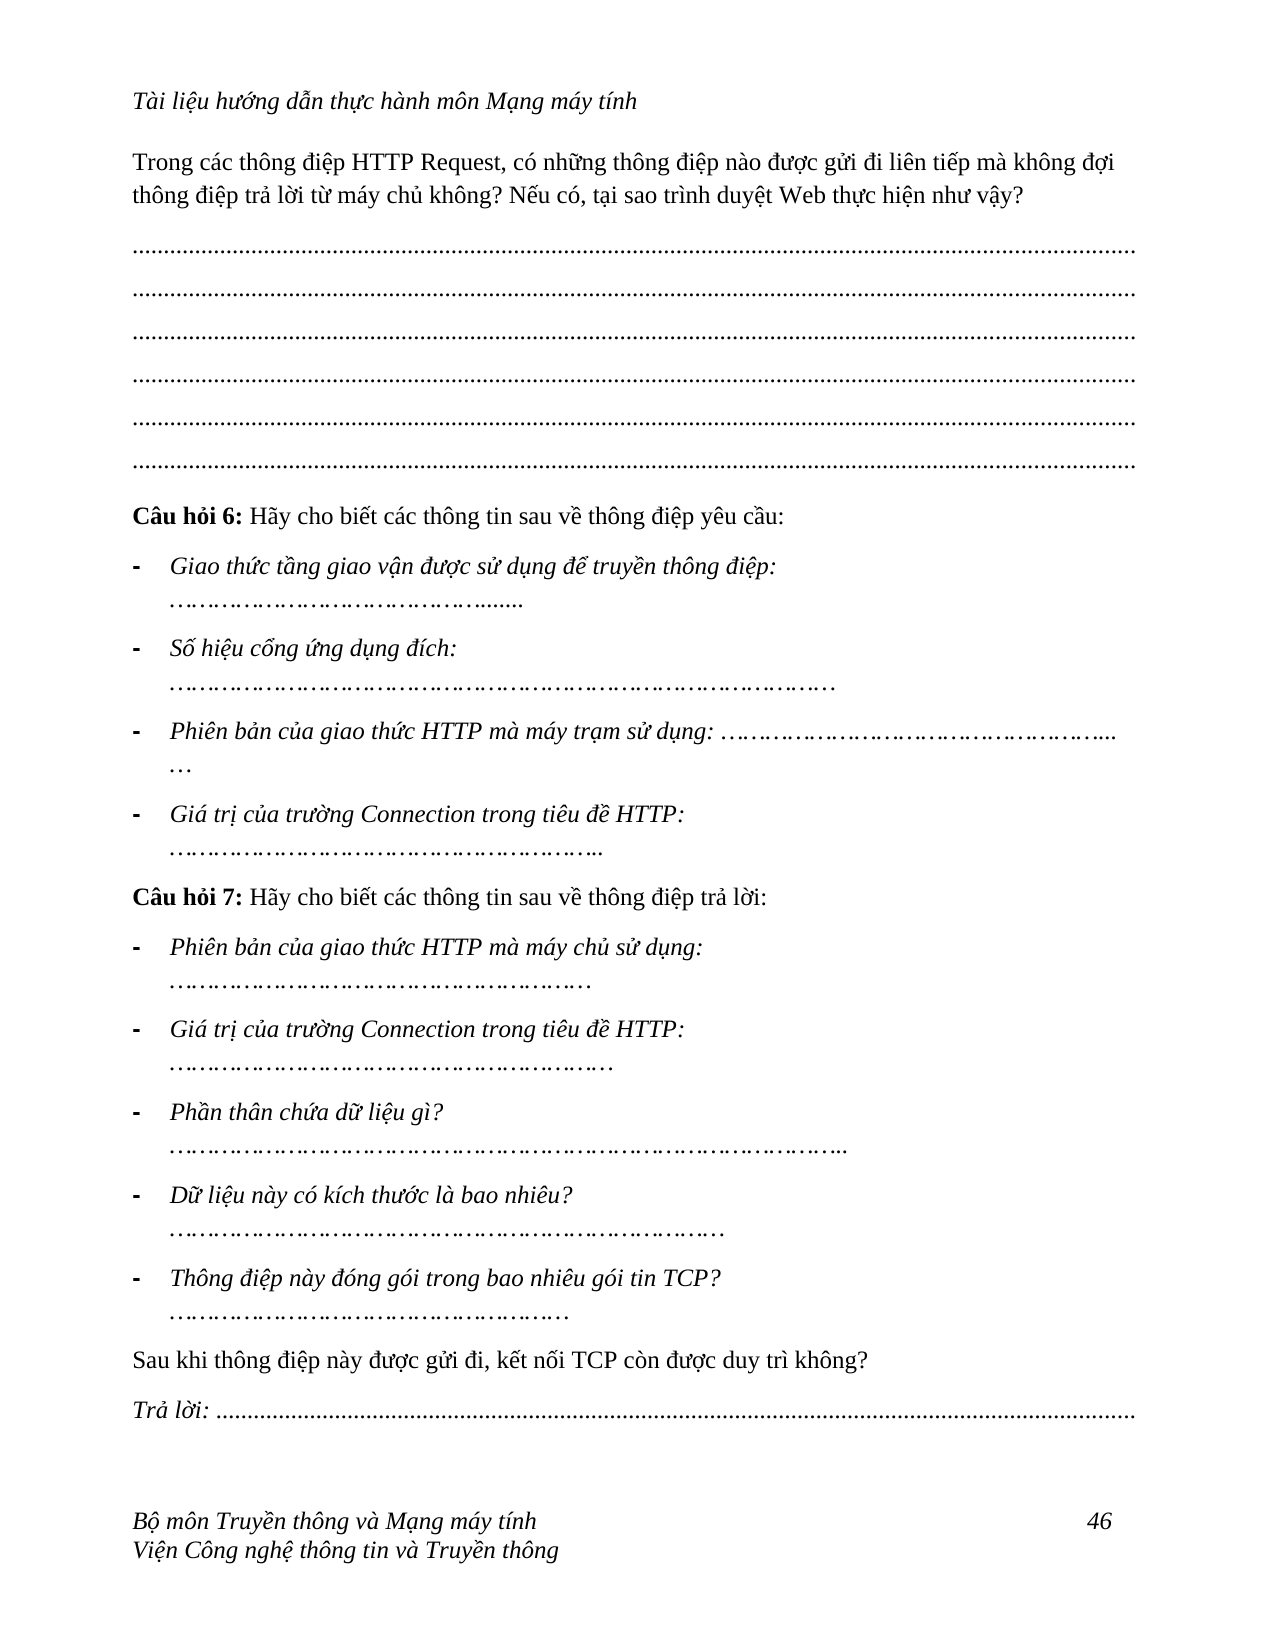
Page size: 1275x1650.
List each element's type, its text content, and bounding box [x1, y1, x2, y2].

list Giá trị của trường Connection trong tiêu đề HTTP: …………………………………………………… [132, 1014, 1125, 1076]
list Dữ liệu này có kích thước là bao nhiêu? ………………………………………………………………… [132, 1180, 1125, 1242]
list Giao thức tầng giao vận được sử dụng để truyền thông điệp: ……………………………………....... [132, 551, 1125, 612]
list Thông điệp này đóng gói trong bao nhiêu gói tin TCP? ……………………………………………… [132, 1263, 1125, 1325]
list Số hiệu cổng ứng dụng đích: ……………………………………………………………………………… [132, 633, 1125, 695]
text Trong các thông điệp HTTP Request, có những thông điệp nào được gửi đi liên tiếp mà không đợi thông điệp trả lời từ máy chủ không? Nếu có, tại sao trình duyệt Web thực hiện như vậy? [132, 147, 1125, 209]
list Phần thân chứa dữ liệu gì? ……………………………………………………………………………….. [132, 1097, 1125, 1159]
list Phiên bản của giao thức HTTP mà máy chủ sử dụng: ………………………………………………… [132, 932, 1125, 993]
text Trả lời: [132, 1395, 1125, 1424]
list Phiên bản của giao thức HTTP mà máy trạm sử dụng: ……………………………………………...… [132, 716, 1125, 778]
text Câu hỏi 7: Hãy cho biết các thông tin sau về thông điệp trả lời: [132, 882, 1125, 911]
list Giá trị của trường Connection trong tiêu đề HTTP: ………………………………………………….. [132, 799, 1125, 861]
text Sau khi thông điệp này được gửi đi, kết nối TCP còn được duy trì không? [132, 1346, 1125, 1374]
text Câu hỏi 6: Hãy cho biết các thông tin sau về thông điệp yêu cầu: [132, 501, 1125, 530]
